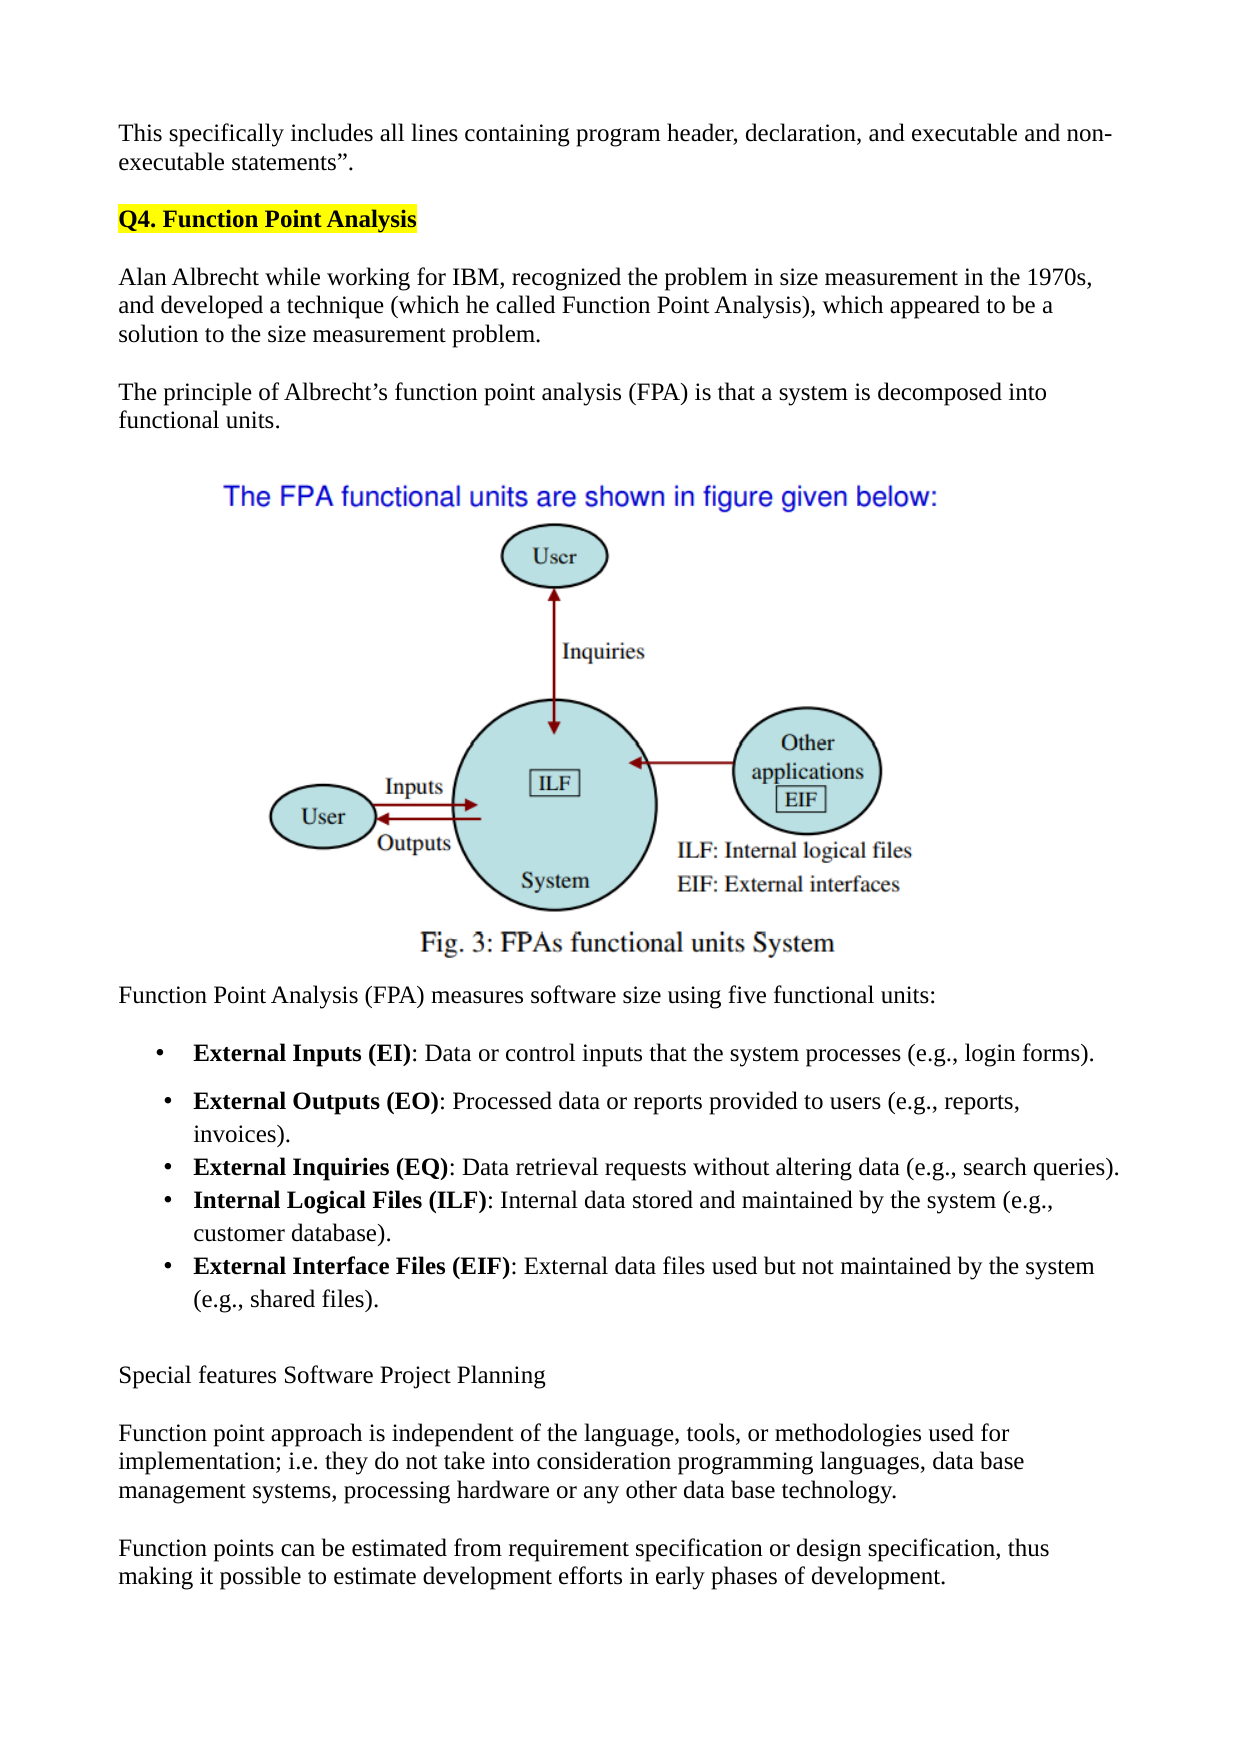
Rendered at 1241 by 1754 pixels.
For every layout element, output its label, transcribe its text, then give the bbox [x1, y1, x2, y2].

list External Outputs (EO): Processed data or reports provided to users (e.g., reports, invoices). [164, 1086, 1122, 1147]
text Function point approach is independent of the language, tools, or methodologies used for implementation; i.e. they do not take into consideration programming languages, data base management systems, processing hardware or any other data base technology. [118, 1418, 1122, 1504]
picture [216, 476, 960, 963]
text Special features Software Project Planning [118, 1360, 1122, 1389]
list External Inputs (EI): Data or control inputs that the system processes (e.g., login forms). [156, 1038, 1122, 1067]
list External Inquiries (EQ): Data retrieval requests without altering data (e.g., search queries). [164, 1152, 1122, 1181]
text Alan Albrecht while working for IBM, recognized the problem in size measurement in the 1970s, and developed a technique (which he called Function Point Analysis), which appeared to be a solution to the size measurement problem. [118, 262, 1122, 348]
text Q4. Function Point Analysis [118, 204, 1122, 233]
text This specifically includes all lines containing program header, declaration, and executable and non-executable statements”. [118, 118, 1122, 176]
list Internal Logical Files (ILF): Internal data stored and maintained by the system (e.g., customer database). [164, 1185, 1122, 1247]
text The principle of Albrecht’s function point analysis (FPA) is that a system is decomposed into functional units. [118, 377, 1122, 434]
list External Interface Files (EIF): External data files used but not maintained by the system (e.g., shared files). [164, 1251, 1122, 1313]
text Function Point Analysis (FPA) measures software size using five functional units: [118, 981, 1122, 1009]
text Function points can be estimated from requirement specification or design specification, thus making it possible to estimate development efforts in early phases of development. [118, 1533, 1122, 1590]
